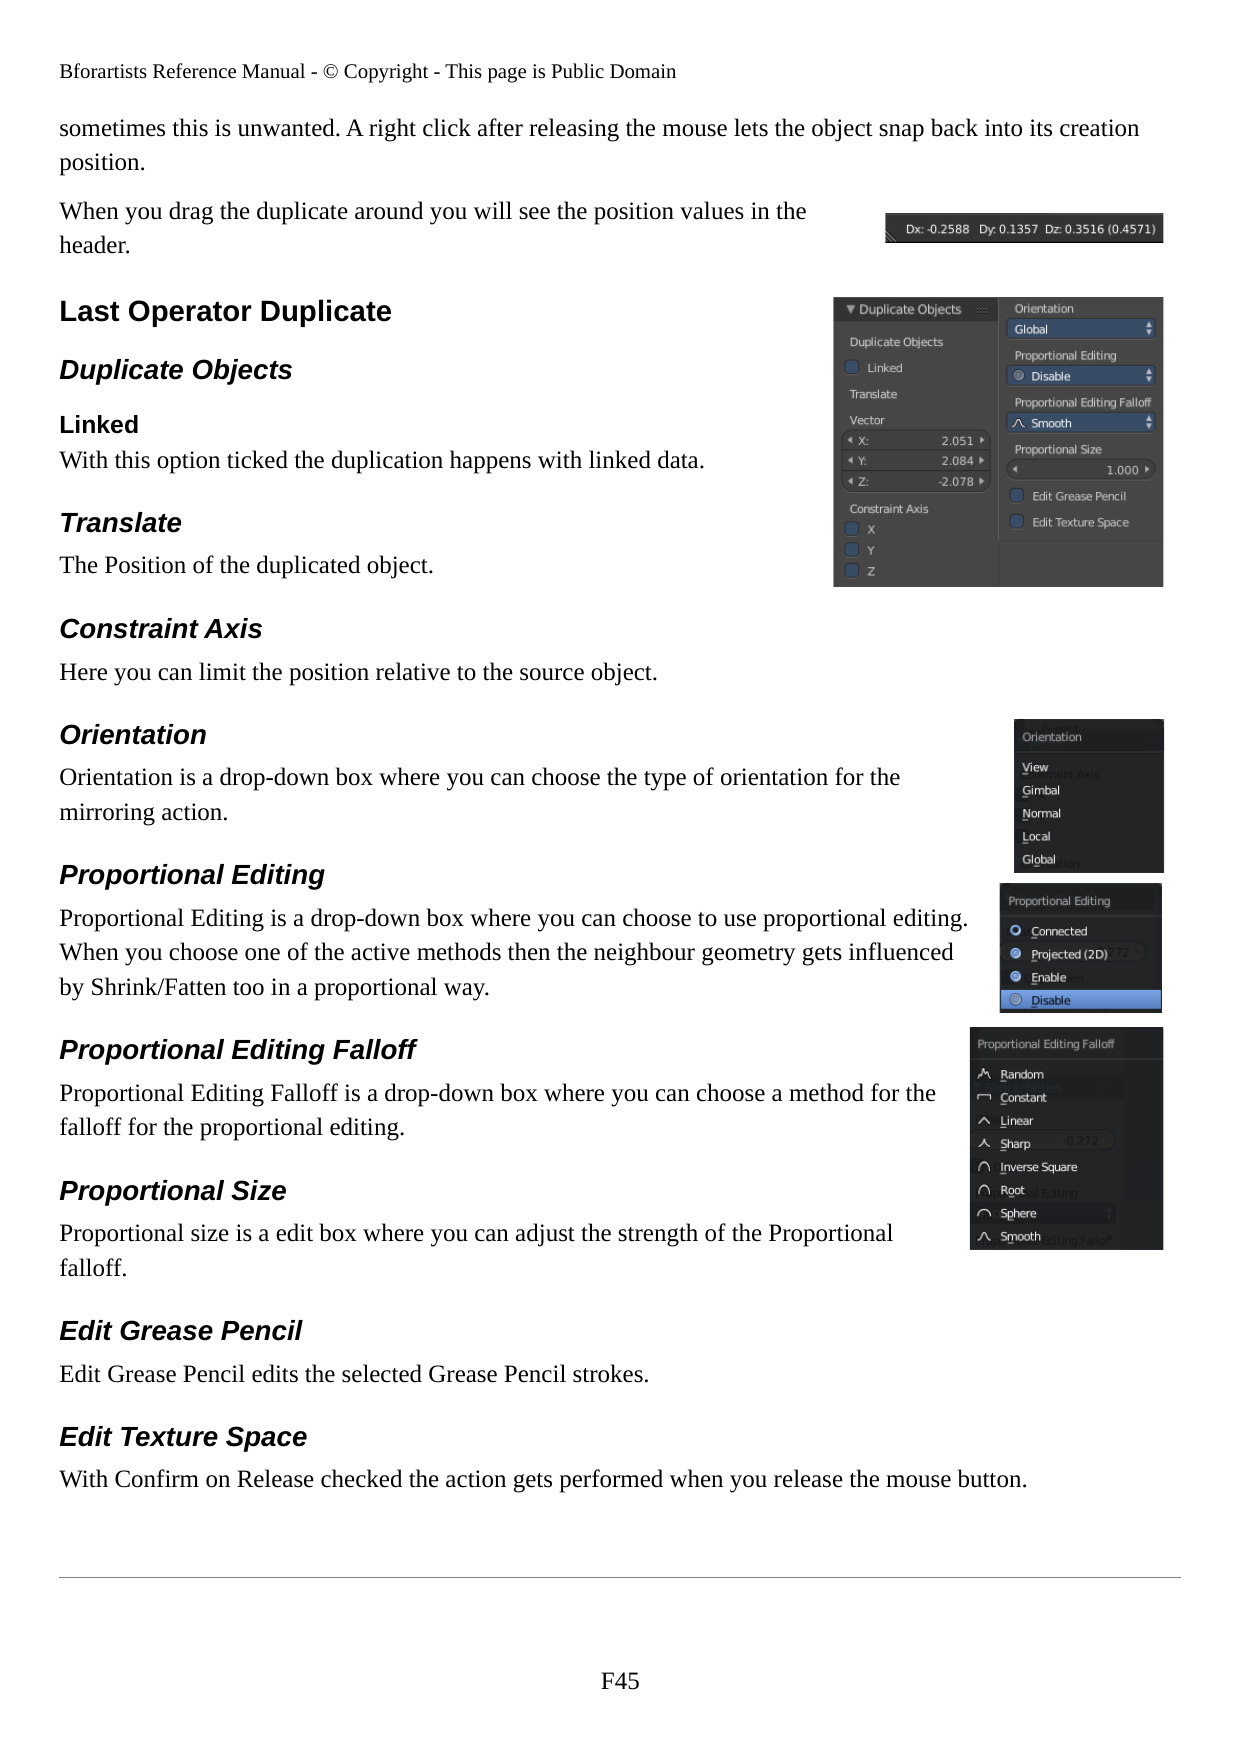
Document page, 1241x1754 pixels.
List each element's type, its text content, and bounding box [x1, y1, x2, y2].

subtitle Duplicate Objects [59, 353, 833, 385]
subtitle Last Operator Duplicate [59, 294, 1181, 328]
picture [885, 213, 1164, 243]
text Proportional Editing is a drop-down box where you can choose to use proportional editing. When you choose one of the active methods then the neighbour geometry gets influenced by Shrink/Fatten too in a proportional way. [59, 903, 999, 1001]
subtitle Translate [59, 506, 833, 538]
subtitle Linked [59, 410, 833, 438]
text Proportional size is a edit box where you can adjust the strength of the Proportional falloff. [59, 1218, 1181, 1281]
subtitle Proportional Editing [59, 858, 1181, 890]
subtitle [1164, 506, 1181, 538]
text When you drag the duplicate around you will see the position values in the header. [59, 196, 1181, 259]
text sometimes this is unwanted. A right click after releasing the mouse lets the object snap back into its creation position. [59, 113, 1181, 176]
text With this option ticked the duplication happens with linked data. [59, 445, 833, 473]
text The Position of the duplicated object. [59, 551, 833, 579]
picture [833, 297, 1164, 587]
subtitle Constraint Axis [59, 612, 1181, 644]
picture [1014, 719, 1165, 873]
text Orientation is a drop-down box where you can choose the type of orientation for the mirroring action. [59, 762, 1014, 826]
picture [999, 883, 1162, 1013]
subtitle Edit Texture Space [59, 1420, 1181, 1452]
subtitle Edit Grease Pencil [59, 1314, 1181, 1346]
text Here you can limit the position relative to the source object. [59, 657, 1181, 685]
text Proportional Editing Falloff is a drop-down box where you can choose a method for the falloff for the proportional editing. [59, 1078, 969, 1141]
subtitle Proportional Size [59, 1174, 969, 1206]
subtitle [1164, 1174, 1181, 1206]
text With Confirm on Release checked the action gets performed when you release the mouse button. [59, 1464, 1181, 1493]
picture [969, 1027, 1164, 1250]
subtitle [1164, 410, 1181, 438]
subtitle Proportional Editing Falloff [59, 1033, 969, 1065]
subtitle [1164, 353, 1181, 385]
subtitle Orientation [59, 718, 1181, 750]
text Edit Grease Pencil edits the selected Grease Pencil strokes. [59, 1359, 1181, 1387]
